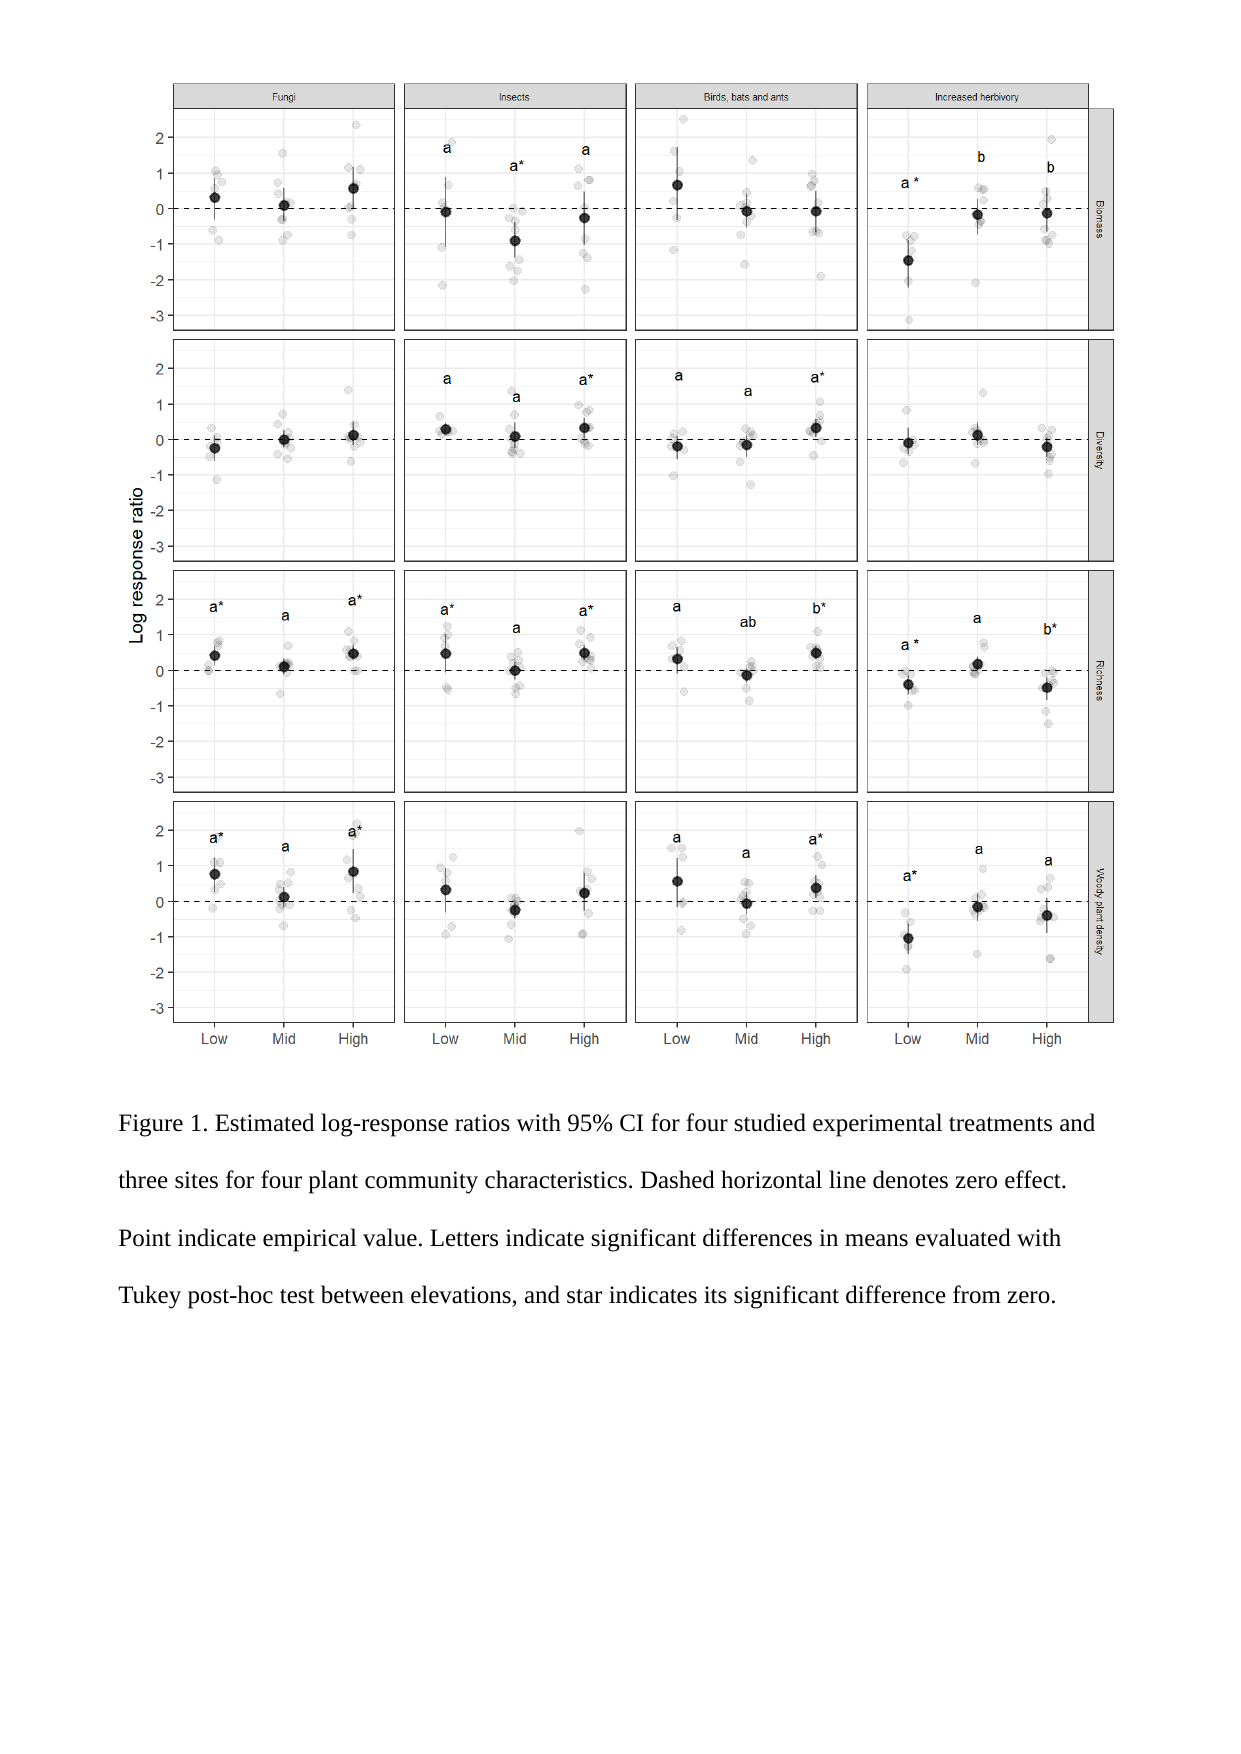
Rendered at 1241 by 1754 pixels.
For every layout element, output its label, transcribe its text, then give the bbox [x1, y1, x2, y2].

text Figure 1. Estimated log-response ratios with 95% CI for four studied experimental treatments and three sites for four plant community characteristics. Dashed horizontal line denotes zero effect. Point indicate empirical value. Letters indicate significant differences in means evaluated with Tukey post-hoc test between elevations, and star indicates its significant difference from zero. [118, 1079, 1122, 1309]
